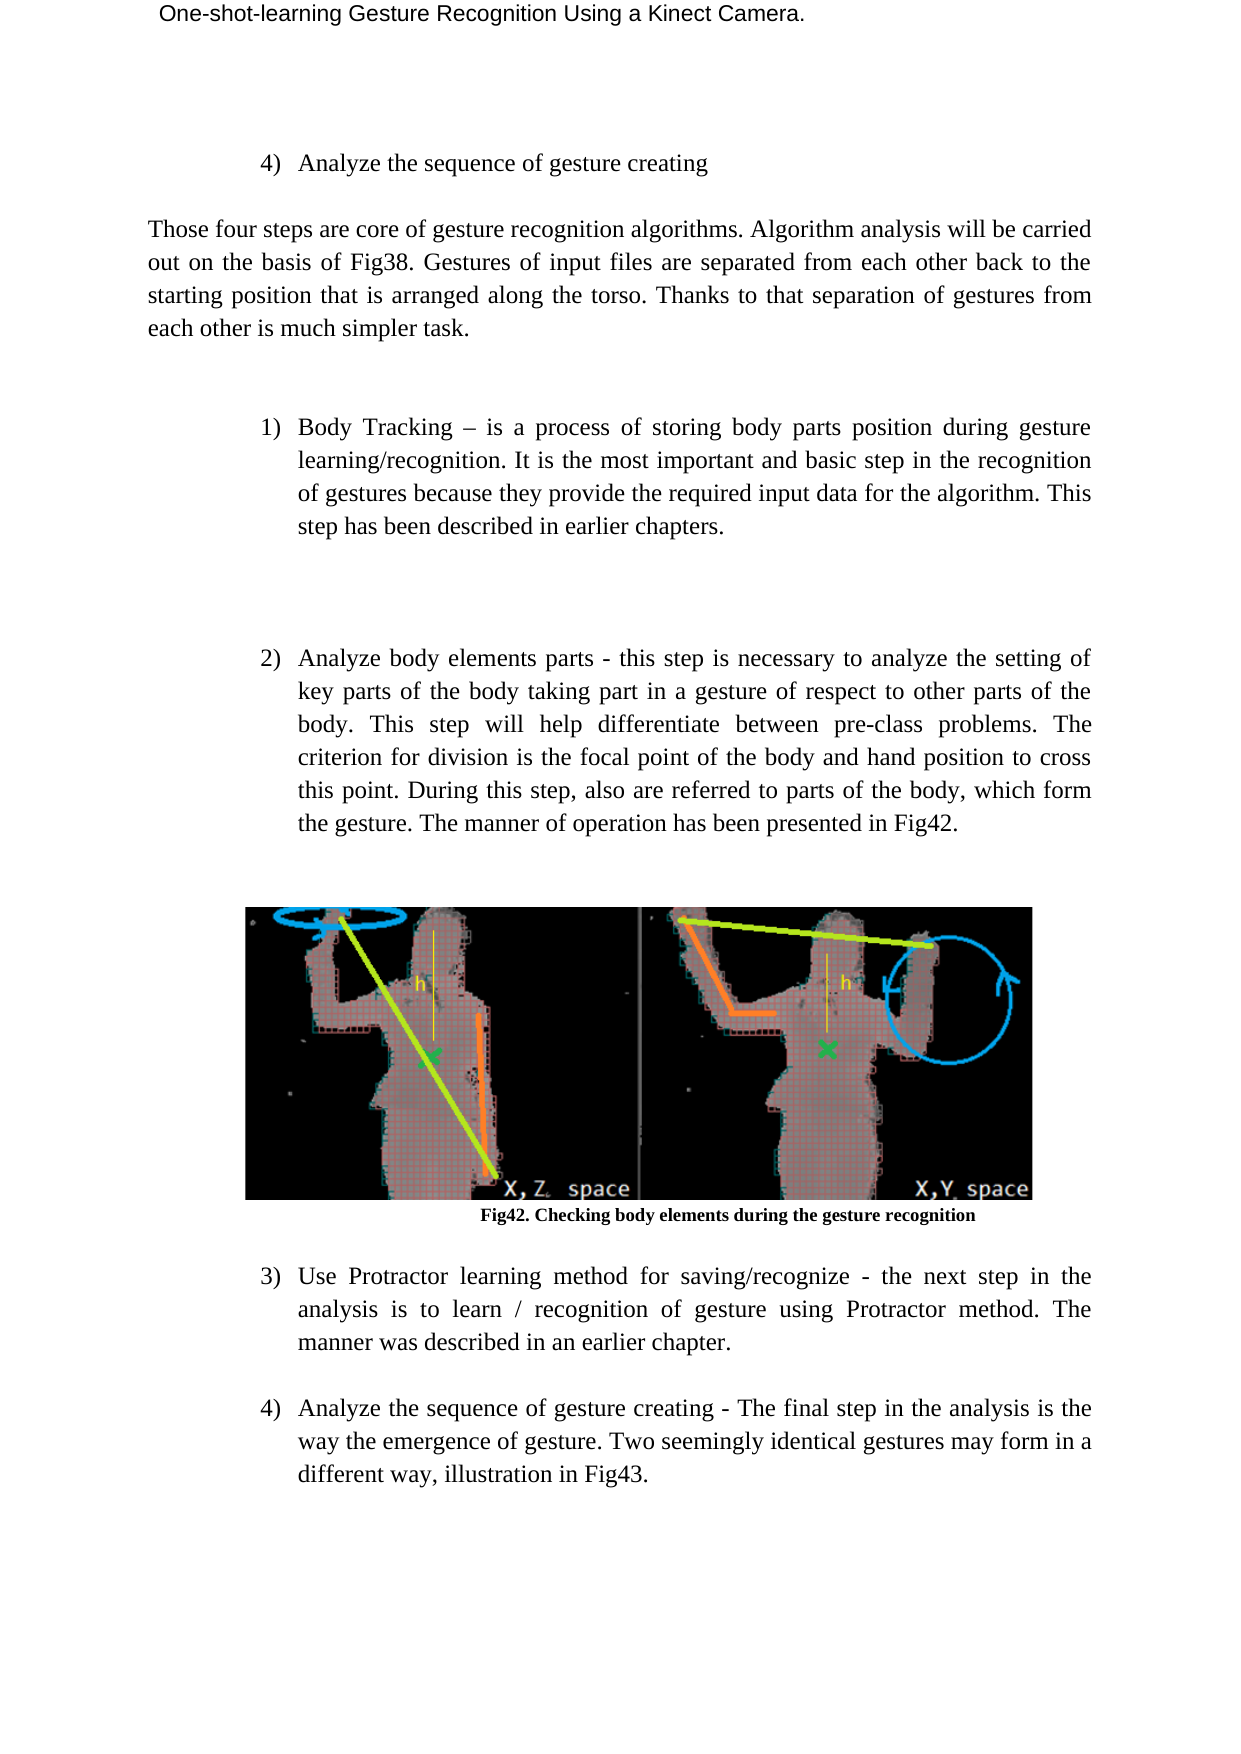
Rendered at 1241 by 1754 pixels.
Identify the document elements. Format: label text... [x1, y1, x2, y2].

text Fig42. Checking body elements during the gesture recognition [480, 1203, 1093, 1225]
list Analyze the sequence of gesture creating - The final step in the analysis is the way the emergence of gesture. Two seemingly identical gestures may form in a different way, illustration in Fig43. [260, 1393, 1093, 1488]
list Body Tracking – is a process of storing body parts position during gesture learning/recognition. It is the most important and basic step in the recognition of gestures because they provide the required input data for the algorithm. This step has been described in earlier chapters. [260, 412, 1093, 539]
list Analyze the sequence of gesture creating [260, 148, 1093, 176]
text Those four steps are core of gesture recognition algorithms. Algorithm analysis will be carried out on the basis of Fig38. Gestures of input files are separated from each other back to the starting position that is arranged along the torso. Thanks to that separation of gestures from each other is much simpler task. [148, 214, 1093, 341]
list Use Protractor learning method for saving/recognize - the next step in the analysis is to learn / recognition of gesture using Protractor method. The manner was described in an earlier chapter. [260, 1261, 1093, 1356]
list Analyze body elements parts - this step is necessary to analyze the setting of key parts of the body taking part in a gesture of respect to other parts of the body. This step will help differentiate between pre-class problems. The criterion for division is the focal point of the body and hand position to cross this point. During this step, also are referred to parts of the body, which form the gesture. The manner of operation has been presented in Fig42. [260, 643, 1093, 837]
